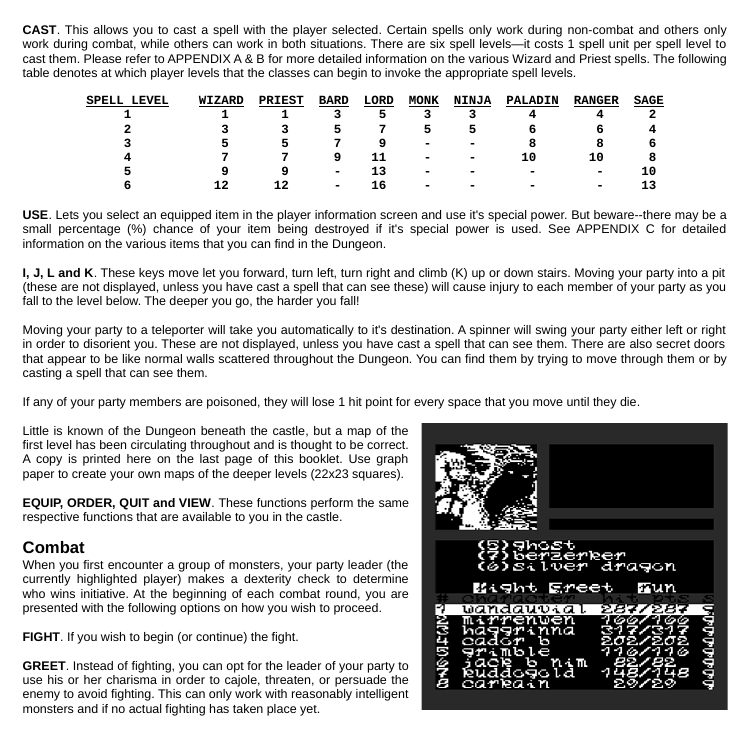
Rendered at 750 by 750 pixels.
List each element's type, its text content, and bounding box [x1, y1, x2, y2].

text 6 12 12 - 16 - - - - 13 [22, 179, 727, 193]
text If any of your party members are poisoned, they will lose 1 hit point for every space that you move until they die. [22, 394, 727, 409]
text I, J, L and K. These keys move let you forward, turn left, turn right and climb (K) up or down stairs. Moving your party into a pit (these are not displayed, unless you have cast a spell that can see these) will cause injury to each member of your party as you fall to the level below. The deeper you go, the harder you fall! [22, 265, 727, 308]
text Moving your party to a teleporter will take you automatically to it's destination. A spinner will swing your party either left or right in order to disorient you. These are not displayed, unless you have cast a spell that can see them. There are also secret doors that appear to be like normal walls scattered throughout the Dungeon. You can find them by trying to move through them or by casting a spell that can see them. [22, 323, 727, 380]
text USE. Lets you select an equipped item in the player information screen and use it's special power. But beware--there may be a small percentage (%) chance of your item being destroyed if it's special power is used. See APPENDIX C for detailed information on the various items that you can find in the Dungeon. [22, 208, 727, 251]
text CAST. This allows you to cast a spell with the player selected. Certain spells only work during non-combat and others only work during combat, while others can work in both situations. There are six spell levels—it costs 1 spell unit per spell level to cast them. Please refer to APPENDIX A & B for more detailed information on the various Wizard and Priest spells. The following table denotes at which player levels that the classes can begin to invoke the appropriate spell levels. [22, 22, 727, 80]
table_header [410, 423, 421, 709]
text SPELL LEVEL WIZARD PRIEST BARD LORD MONK NINJA PALADIN RANGER SAGE [22, 94, 727, 108]
text 1 1 1 3 5 3 3 4 4 2 [22, 108, 727, 123]
text 3 5 5 7 9 - - 8 8 6 [22, 137, 727, 151]
table_header Little is known of the Dungeon beneath the castle, but a map of the first level has been circulating throughout and is thought to be correct. A copy is printed here on the last page of this booklet. Use graph paper to create your own maps of the deeper levels (22x23 squares). EQUIP, ORDER, QUIT and VIEW. These functions perform the same respective functions that are available to you in the castle. Combat When you first encounter a group of monsters, your party leader (the currently highlighted player) makes a dexterity check to determine who wins initiative. At the beginning of each combat round, you are presented with the following options on how you wish to proceed. FIGHT. If you wish to begin (or continue) the fight. GREET. Instead of fighting, you can opt for the leader of your party to use his or her charisma in order to cajole, threaten, or persuade the enemy to avoid fighting. This can only work with reasonably intelligent monsters and if no actual fighting has taken place yet. [23, 423, 409, 724]
text 4 7 7 9 11 - - 10 10 8 [22, 151, 727, 165]
picture [421, 423, 728, 710]
text 5 9 9 - 13 - - - - 10 [22, 165, 727, 179]
text 2 3 3 5 7 5 5 6 6 4 [22, 123, 727, 137]
table_header [410, 710, 727, 724]
